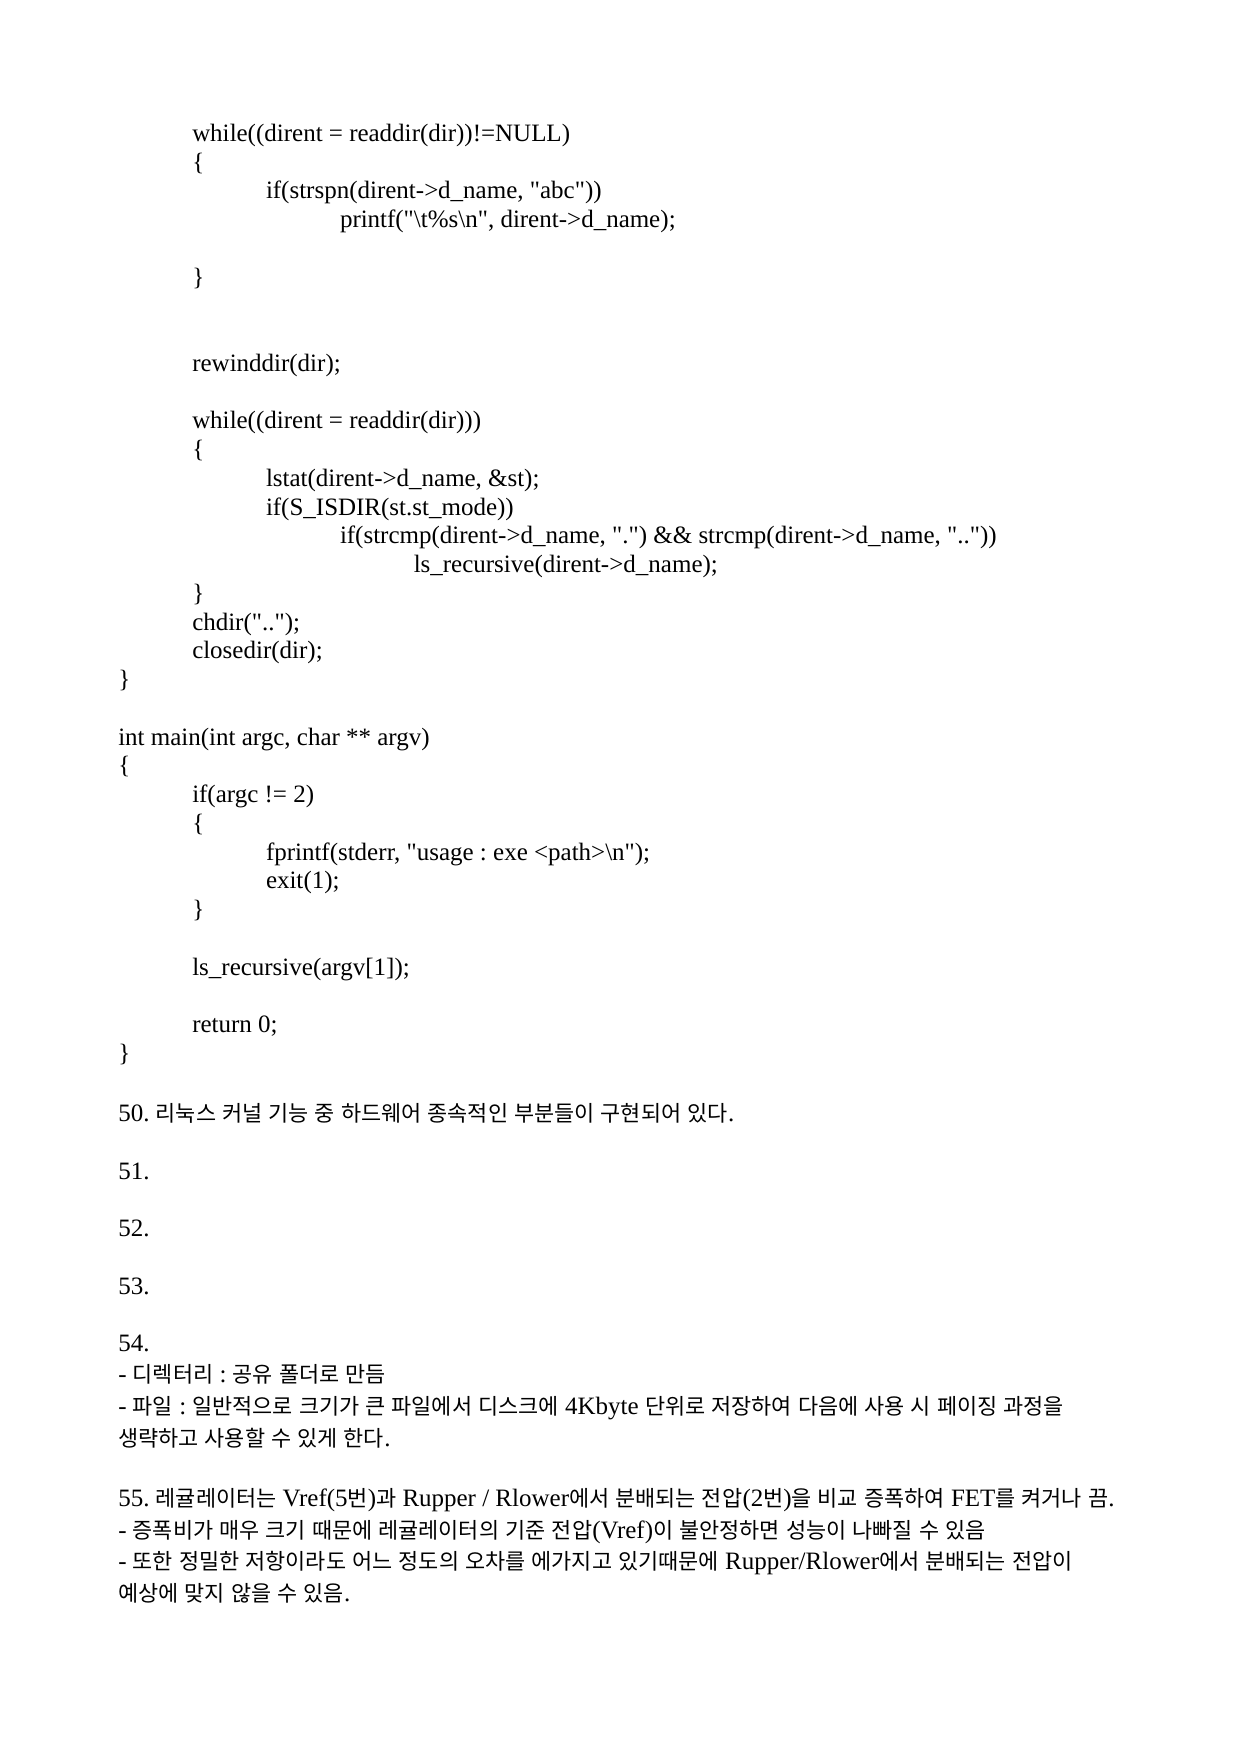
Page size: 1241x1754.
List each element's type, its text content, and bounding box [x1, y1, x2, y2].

text if(S_ISDIR(st.st_mode)) [118, 492, 1122, 521]
text } [118, 894, 1122, 923]
text chdir(".."); [118, 607, 1122, 636]
text - 디렉터리 : 공유 폴더로 만듬 [118, 1357, 1122, 1389]
text - 또한 정밀한 저항이라도 어느 정도의 오차를 에가지고 있기때문에 Rupper/Rlower에서 분배되는 전압이 예상에 맞지 않을 수 있음. [118, 1544, 1122, 1608]
text int main(int argc, char ** argv) [118, 722, 1122, 751]
text { [118, 751, 1122, 779]
text closedir(dir); [118, 636, 1122, 664]
text } [118, 1038, 1122, 1067]
text - 파일 : 일반적으로 크기가 큰 파일에서 디스크에 4Kbyte 단위로 저장하여 다음에 사용 시 페이징 과정을 생략하고 사용할 수 있게 한다. [118, 1389, 1122, 1452]
text while((dirent = readdir(dir))) [118, 406, 1122, 434]
text 53. [118, 1271, 1122, 1300]
text 50. 리눅스 커널 기능 중 하드웨어 종속적인 부분들이 구현되어 있다. [118, 1096, 1122, 1127]
text lstat(dirent->d_name, &st); [118, 463, 1122, 492]
text - 증폭비가 매우 크기 때문에 레귤레이터의 기준 전압(Vref)이 불안정하면 성능이 나빠질 수 있음 [118, 1513, 1122, 1544]
text while((dirent = readdir(dir))!=NULL) [118, 118, 1122, 147]
text 52. [118, 1213, 1122, 1242]
text rewinddir(dir); [118, 348, 1122, 377]
text if(strspn(dirent->d_name, "abc")) [118, 176, 1122, 204]
text return 0; [118, 1009, 1122, 1038]
text { [118, 434, 1122, 463]
text { [118, 808, 1122, 837]
text 51. [118, 1156, 1122, 1185]
text exit(1); [118, 866, 1122, 894]
text if(strcmp(dirent->d_name, ".") && strcmp(dirent->d_name, "..")) [118, 521, 1122, 549]
text printf("\t%s\n", dirent->d_name); [118, 204, 1122, 233]
text 55. 레귤레이터는 Vref(5번)과 Rupper / Rlower에서 분배되는 전압(2번)을 비교 증폭하여 FET를 켜거나 끔. [118, 1481, 1122, 1513]
text if(argc != 2) [118, 779, 1122, 808]
text } [118, 664, 1122, 693]
text } [118, 578, 1122, 607]
text 54. [118, 1328, 1122, 1357]
text ls_recursive(dirent->d_name); [118, 549, 1122, 578]
text fprintf(stderr, "usage : exe <path>\n"); [118, 837, 1122, 866]
text ls_recursive(argv[1]); [118, 952, 1122, 981]
text } [118, 262, 1122, 291]
text { [118, 147, 1122, 176]
